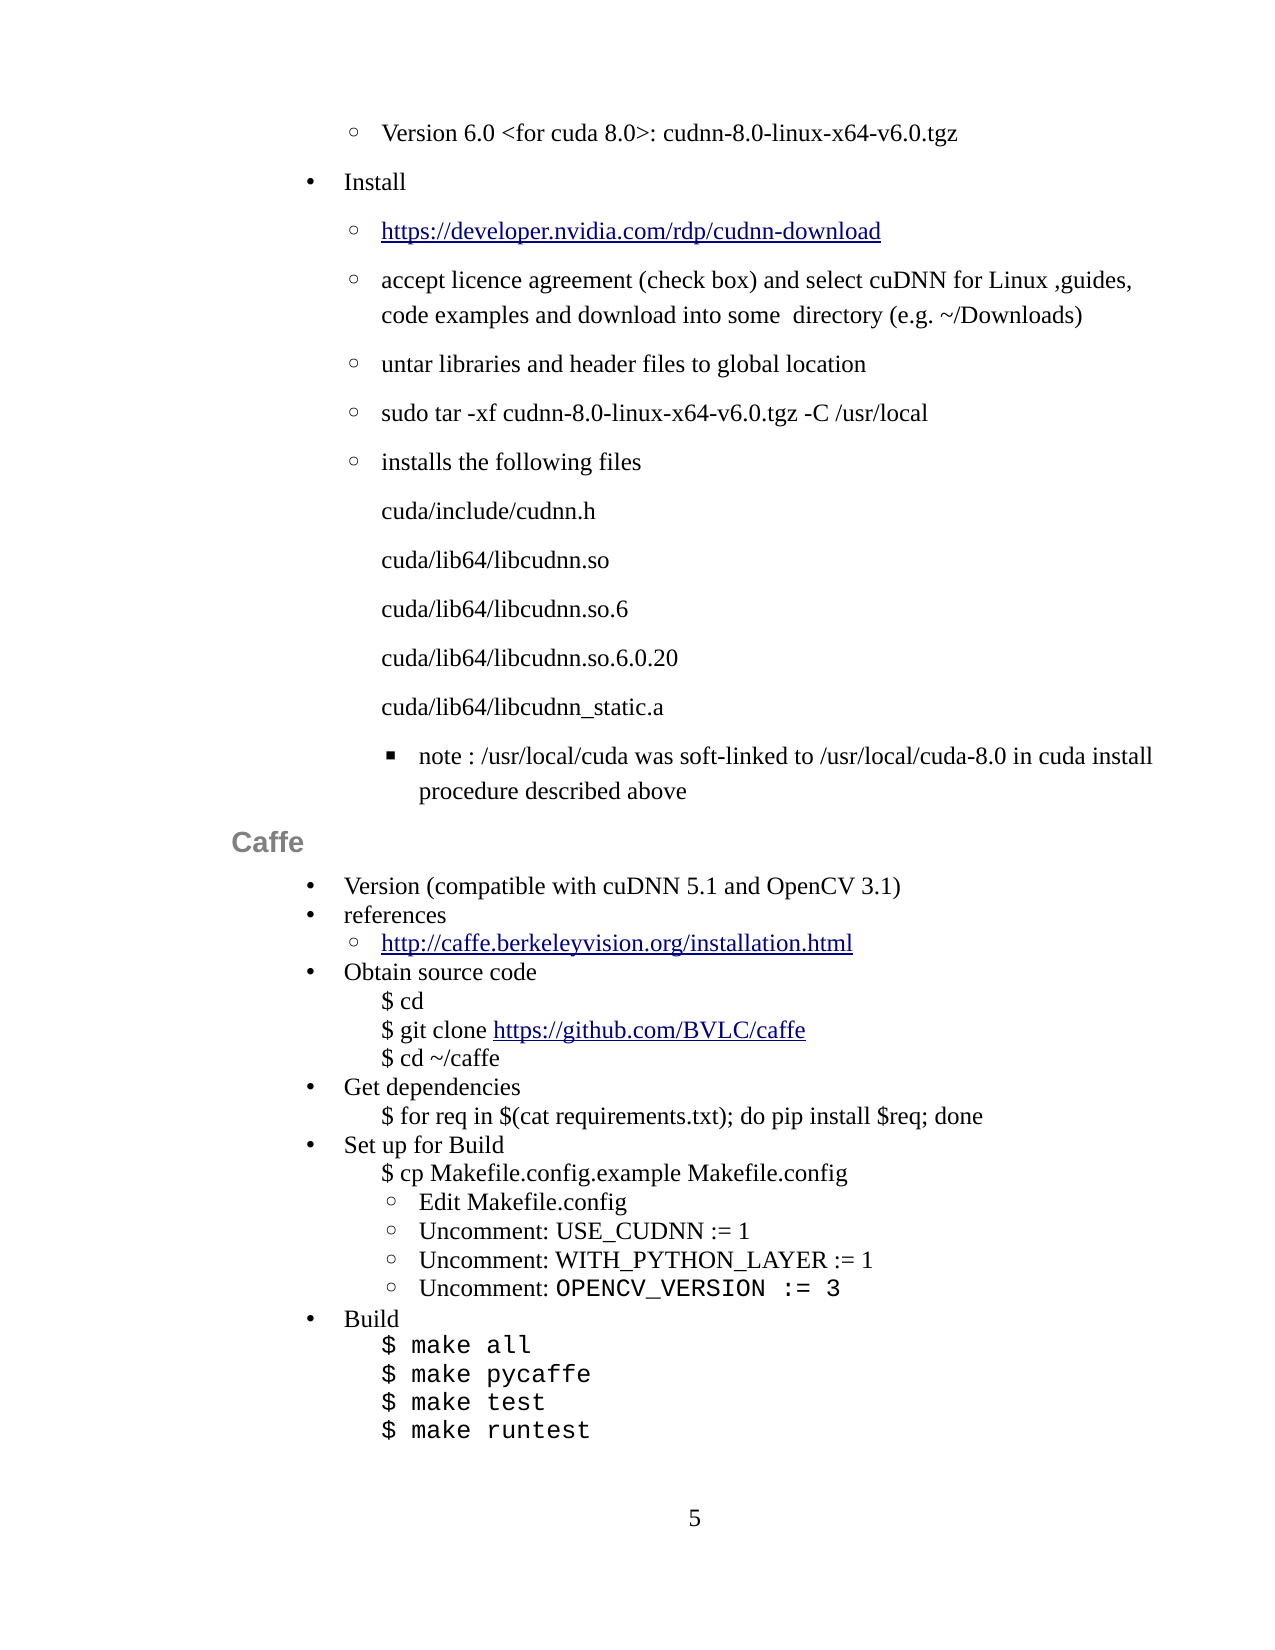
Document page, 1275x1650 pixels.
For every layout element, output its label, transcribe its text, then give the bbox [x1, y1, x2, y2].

list Install [306, 167, 1158, 196]
list Version (compatible with cuDNN 5.1 and OpenCV 3.1) [306, 871, 1158, 900]
list sudo tar -xf cudnn-8.0-linux-x64-v6.0.tgz -C /usr/local [344, 398, 1158, 427]
list references [306, 900, 1158, 928]
subtitle Caffe [231, 825, 1158, 858]
list Edit Makefile.config [381, 1187, 1158, 1216]
list $ cp Makefile.config.example Makefile.config [344, 1158, 1158, 1187]
text $ make test [381, 1390, 1158, 1418]
list $ cd ~/caffe [344, 1043, 1158, 1072]
list http://caffe.berkeleyvision.org/installation.html [344, 928, 1158, 957]
list note : /usr/local/cuda was soft-linked to /usr/local/cuda-8.0 in cuda install procedure described above [381, 741, 1158, 804]
list Obtain source code [306, 957, 1158, 986]
text cuda/lib64/libcudnn.so [381, 545, 1158, 574]
list $ for req in $(cat requirements.txt); do pip install $req; done [344, 1101, 1158, 1130]
text $ make runtest [381, 1418, 1158, 1446]
text cuda/lib64/libcudnn.so.6.0.20 [381, 643, 1158, 672]
list installs the following files [344, 447, 1158, 476]
list Get dependencies [306, 1072, 1158, 1101]
list Uncomment: WITH_PYTHON_LAYER := 1 [381, 1245, 1158, 1273]
list Version 6.0 <for cuda 8.0>: cudnn-8.0-linux-x64-v6.0.tgz [344, 118, 1158, 147]
text $ make pycaffe [381, 1361, 1158, 1390]
list $ git clone https://github.com/BVLC/caffe [344, 1015, 1158, 1043]
text cuda/lib64/libcudnn.so.6 [381, 594, 1158, 623]
text cuda/include/cudnn.h [381, 496, 1158, 525]
list accept licence agreement (check box) and select cuDNN for Linux ,guides, code examples and download into some directory (e.g. ~/Downloads) [344, 265, 1158, 328]
list Uncomment: OPENCV_VERSION := 3 [381, 1273, 1158, 1304]
text cuda/lib64/libcudnn_static.a [381, 692, 1158, 721]
list $ cd [344, 986, 1158, 1015]
list untar libraries and header files to global location [344, 349, 1158, 378]
list Set up for Build [306, 1130, 1158, 1158]
list Build [306, 1304, 1158, 1333]
list Uncomment: USE_CUDNN := 1 [381, 1216, 1158, 1245]
list https://developer.nvidia.com/rdp/cudnn-download [344, 216, 1158, 245]
list $ make all [344, 1333, 1158, 1361]
